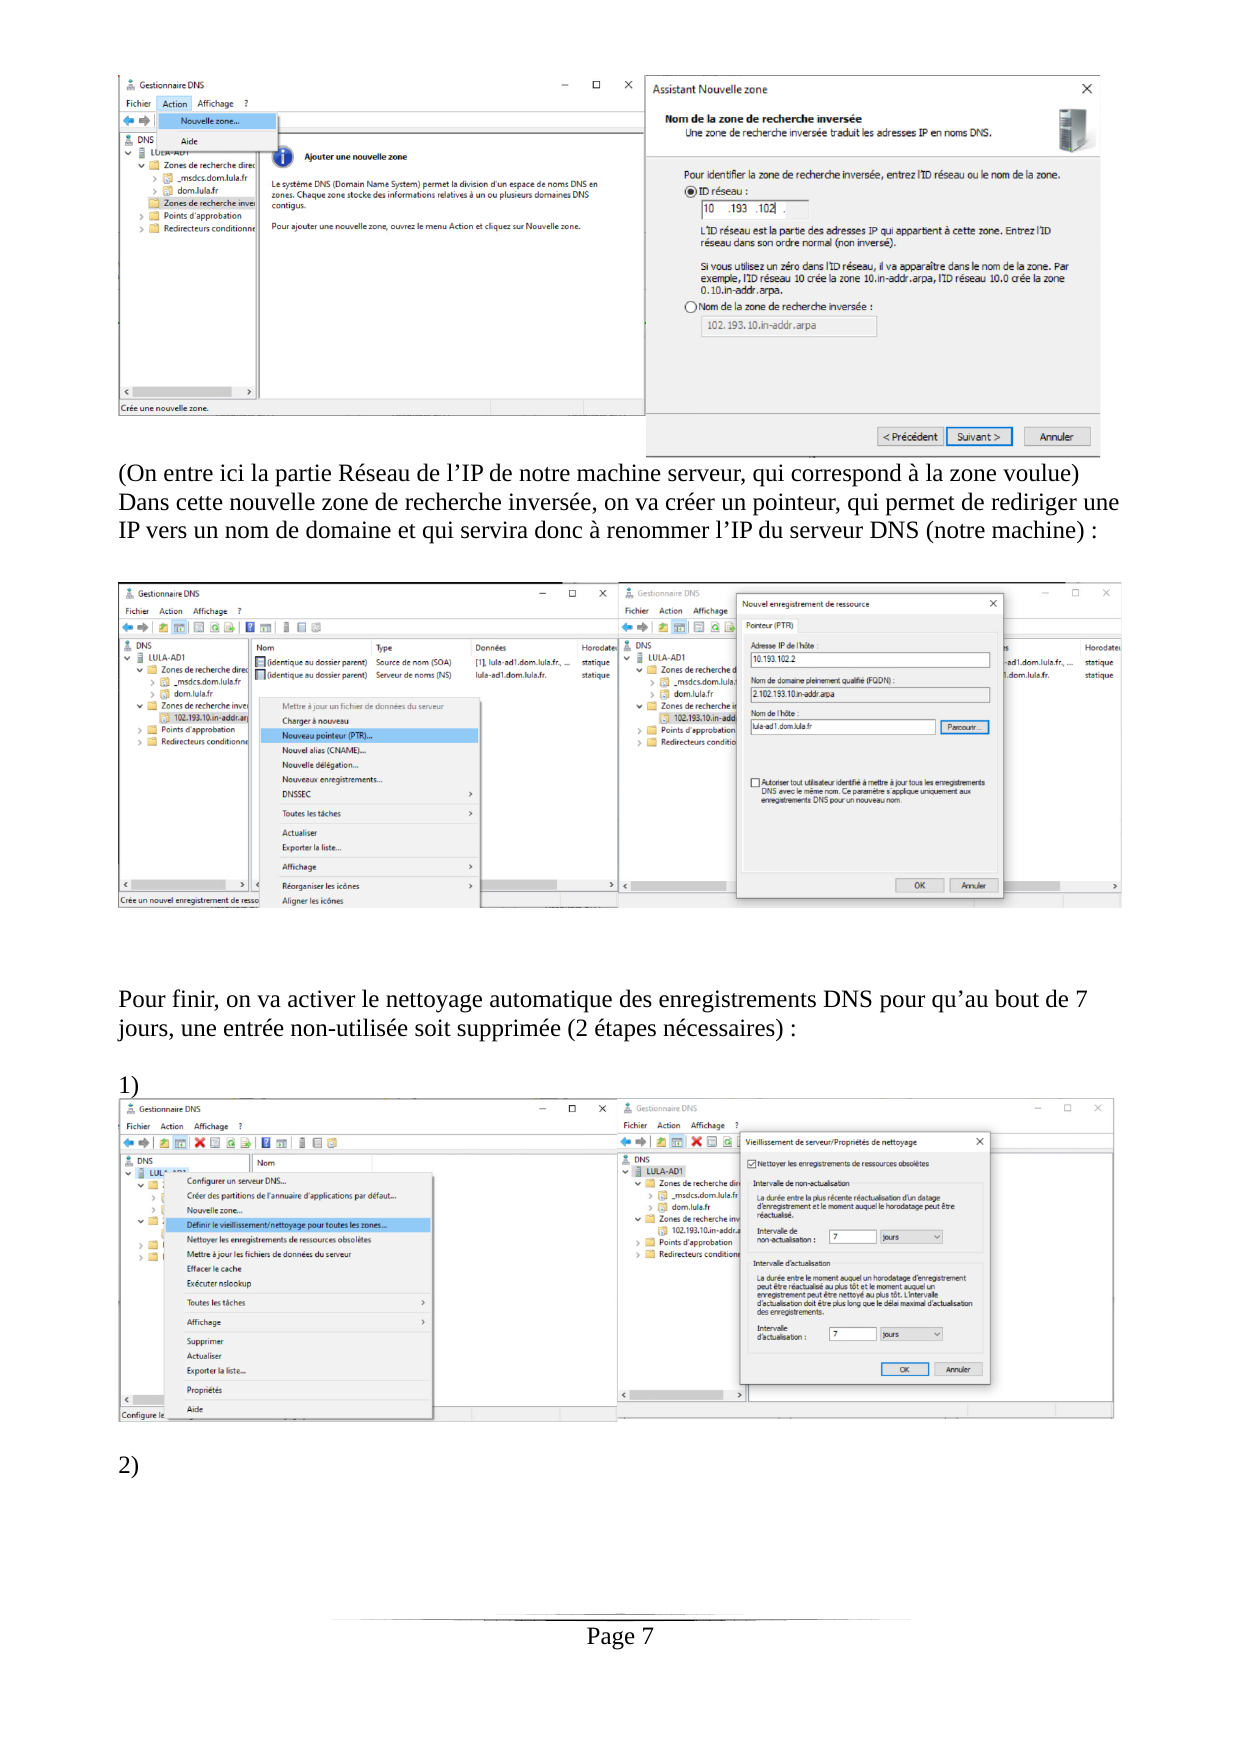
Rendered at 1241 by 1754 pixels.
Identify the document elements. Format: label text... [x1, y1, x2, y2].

text (On entre ici la partie Réseau de l’IP de notre machine serveur, qui correspond à la zone voulue) Dans cette nouvelle zone de recherche inversée, on va créer un pointeur, qui permet de rediriger une IP vers un nom de domaine et qui servira donc à renommer l’IP du serveur DNS (notre machine) : [118, 75, 1122, 582]
text Pour finir, on va activer le nettoyage automatique des enregistrements DNS pour qu’au bout de 7 jours, une entrée non-utilisée soit supprimée (2 étapes nécessaires) : 1) 2) [118, 908, 1122, 1479]
